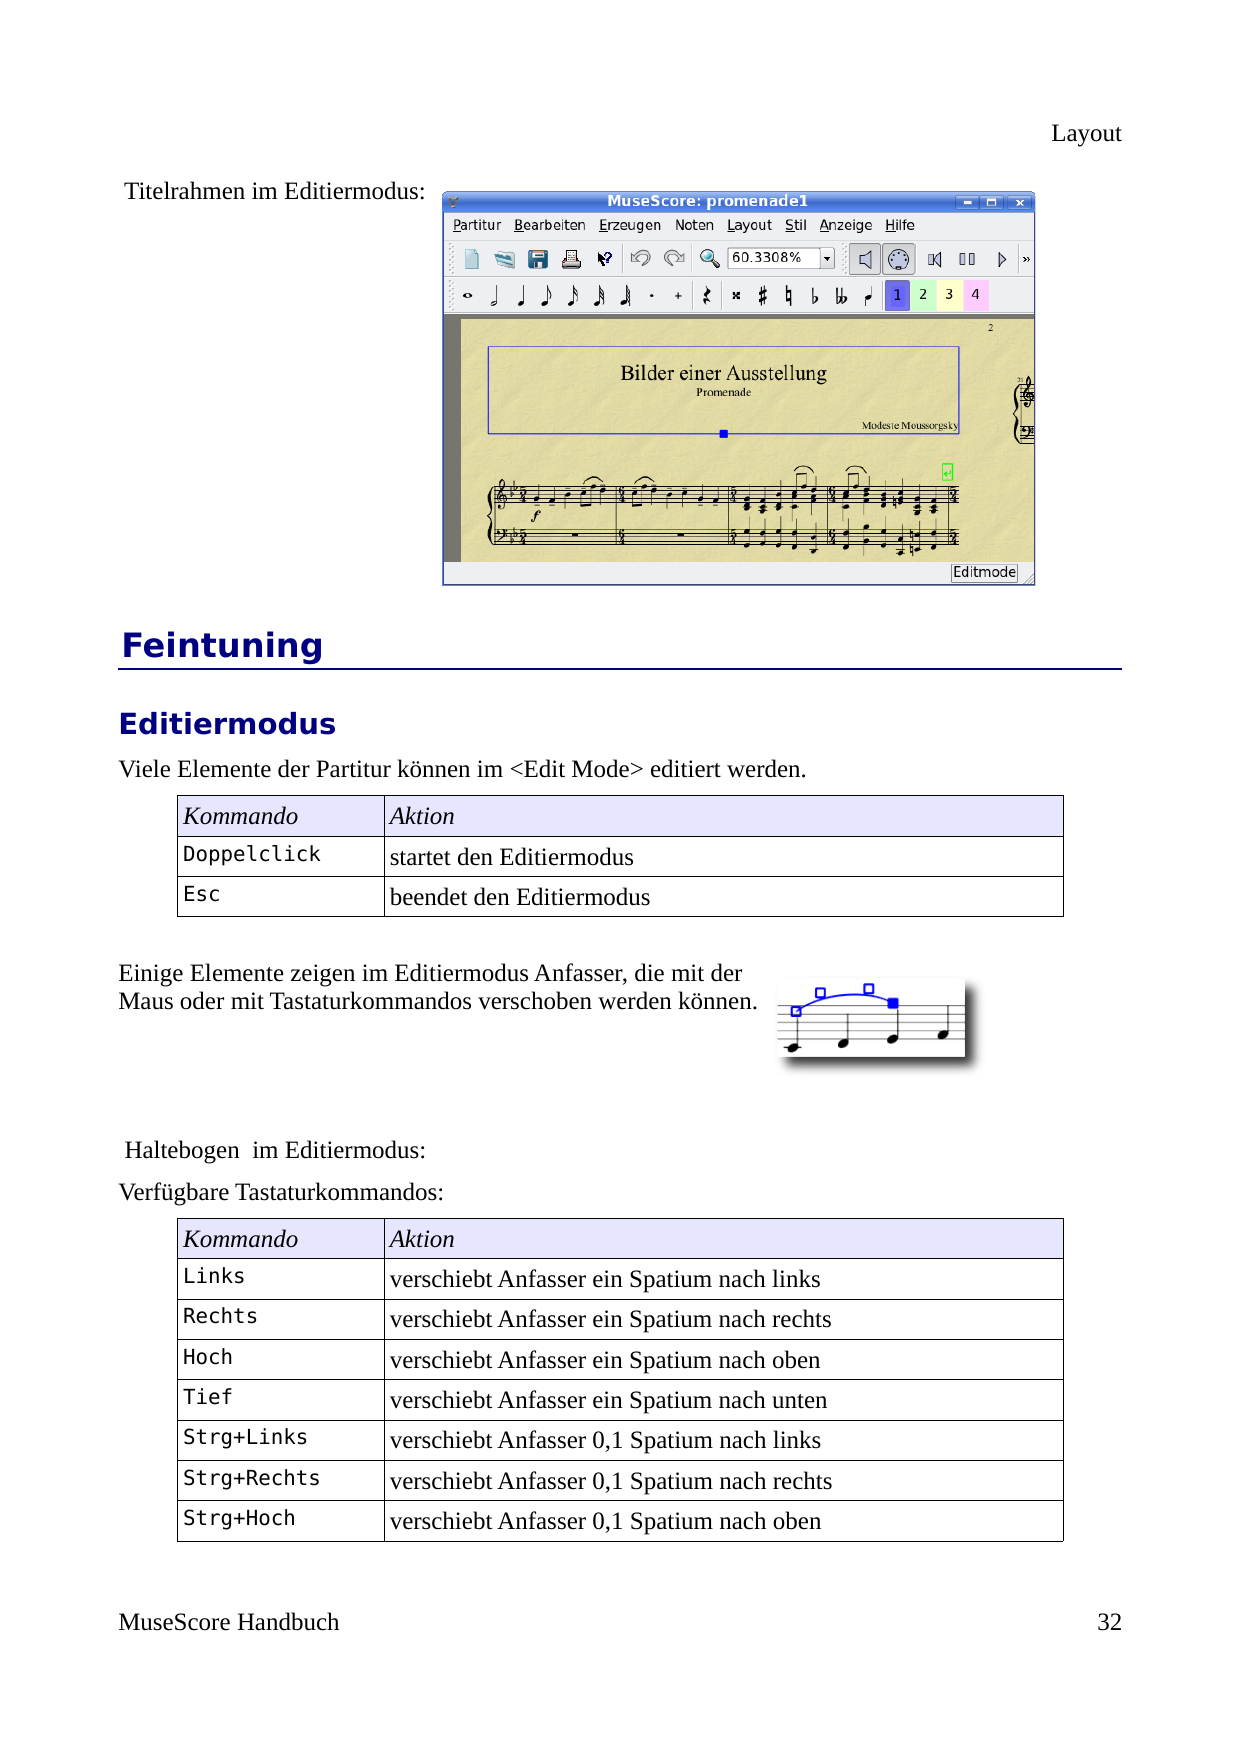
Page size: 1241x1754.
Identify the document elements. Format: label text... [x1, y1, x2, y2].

picture [442, 191, 1036, 586]
table_cell beendet den Editiermodus [385, 877, 1063, 916]
table_cell verschiebt Anfasser ein Spatium nach links [385, 1259, 1063, 1299]
table_cell verschiebt Anfasser 0,1 Spatium nach links [385, 1421, 1063, 1460]
table_cell verschiebt Anfasser ein Spatium nach rechts [385, 1300, 1063, 1339]
table_cell Rechts [178, 1300, 384, 1339]
table_cell verschiebt Anfasser ein Spatium nach oben [385, 1340, 1063, 1379]
subtitle Feintuning [118, 623, 1122, 668]
table_cell Esc [178, 877, 384, 916]
table_cell verschiebt Anfasser 0,1 Spatium nach oben [385, 1501, 1063, 1541]
table_cell verschiebt Anfasser 0,1 Spatium nach rechts [385, 1461, 1063, 1500]
table_cell Strg+Links [178, 1421, 384, 1460]
table_cell Links [178, 1259, 384, 1299]
table_cell Strg+Hoch [178, 1501, 384, 1541]
table_header Aktion [385, 1219, 1063, 1258]
table_cell Doppelclick [178, 837, 384, 876]
table_header Kommando [178, 796, 384, 836]
table_header Aktion [385, 796, 1063, 836]
subtitle Editiermodus [118, 708, 1122, 742]
table_cell Tief [178, 1380, 384, 1419]
table_cell startet den Editiermodus [385, 837, 1063, 876]
table_cell Strg+Rechts [178, 1461, 384, 1500]
text Titelrahmen im Editiermodus: [118, 176, 1004, 586]
text Haltebogen im Editiermodus: [118, 1136, 1004, 1164]
text Viele Elemente der Partitur können im <Edit Mode> editiert werden. [118, 754, 1004, 783]
text Einige Elemente zeigen im Editiermodus Anfasser, die mit der Maus oder mit Tastaturkommandos verschoben werden können. [118, 958, 1004, 1082]
text Verfügbare Tastaturkommandos: [118, 1177, 1004, 1206]
table_cell Hoch [178, 1340, 384, 1379]
picture [770, 971, 990, 1082]
table_header Kommando [178, 1219, 384, 1258]
table_cell verschiebt Anfasser ein Spatium nach unten [385, 1380, 1063, 1419]
